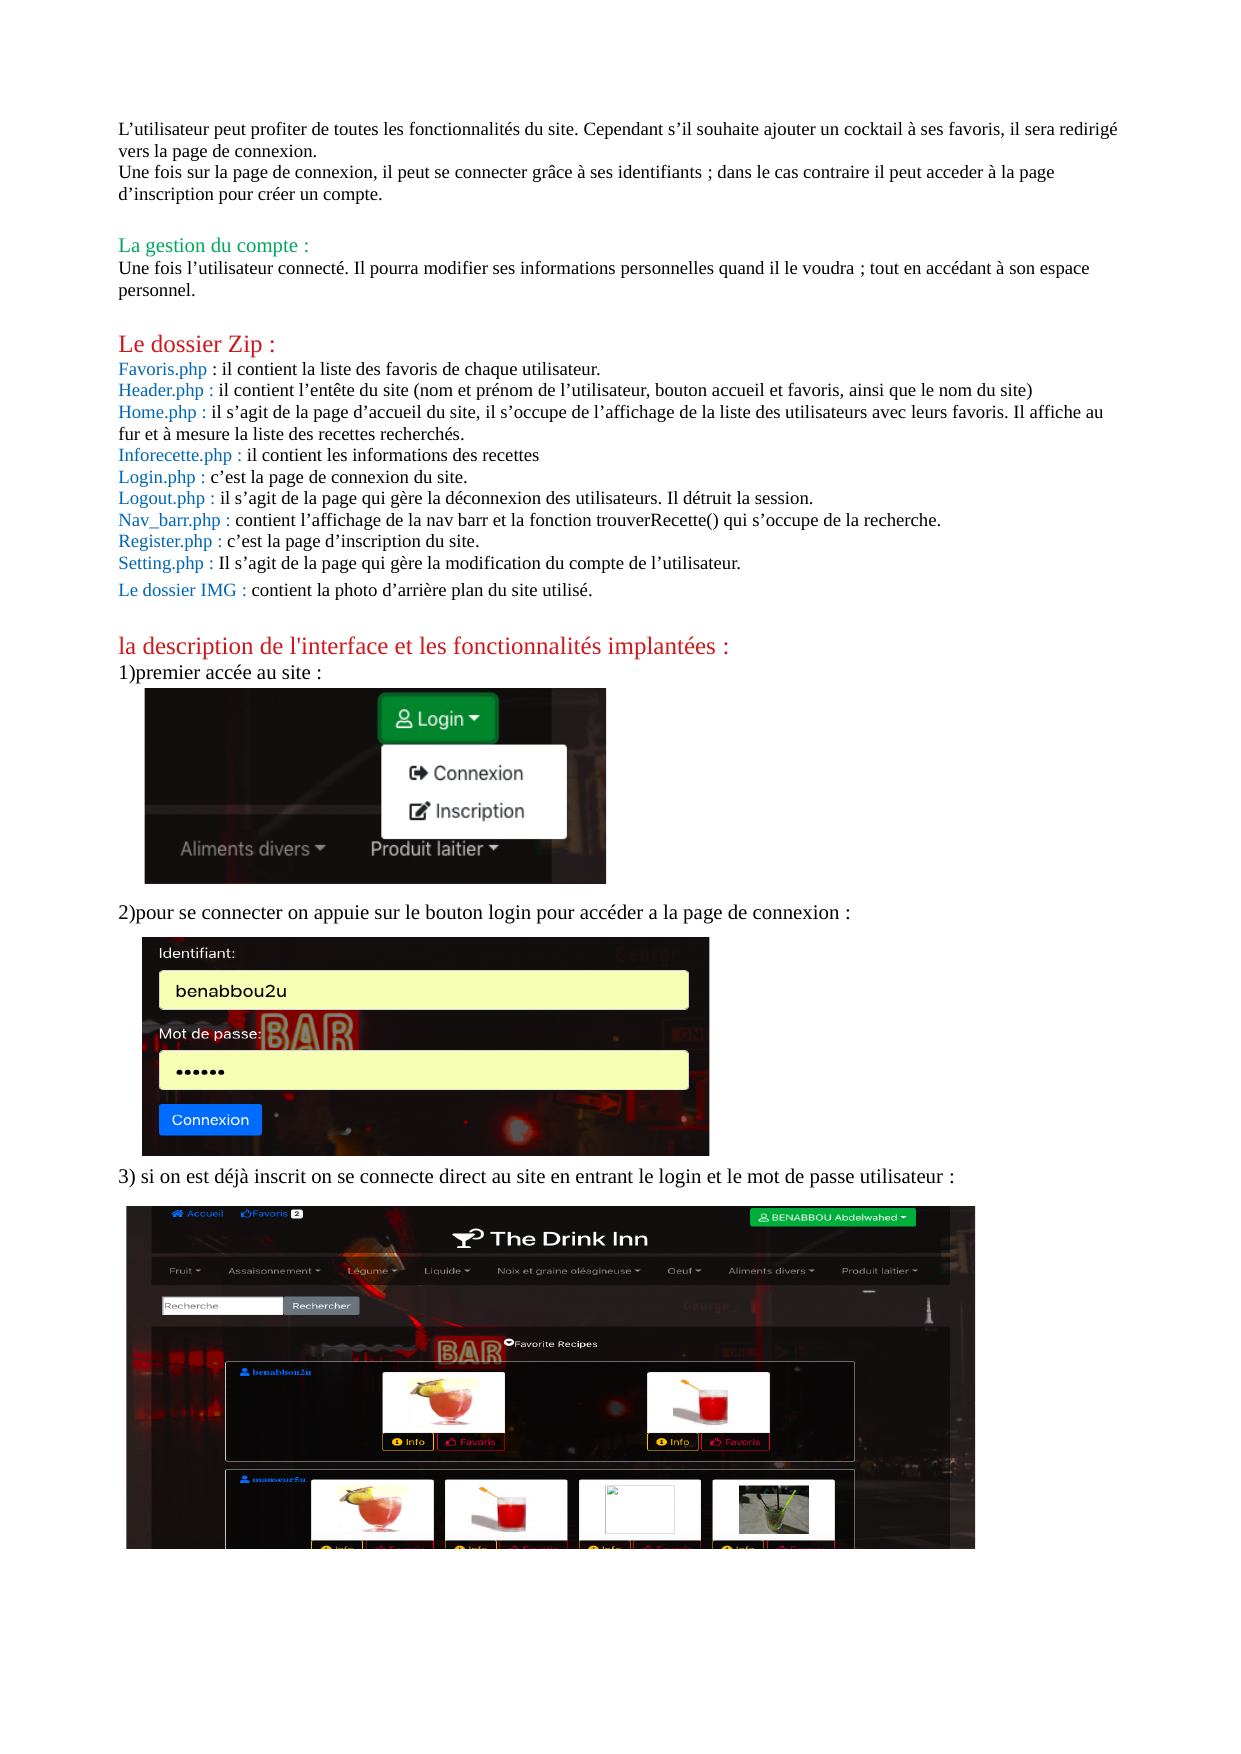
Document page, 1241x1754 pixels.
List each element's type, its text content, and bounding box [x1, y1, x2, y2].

text Logout.php : il s’agit de la page qui gère la déconnexion des utilisateurs. Il détruit la session. [118, 487, 1122, 509]
text Favoris.php : il contient la liste des favoris de chaque utilisateur. [118, 358, 1122, 379]
text Header.php : il contient l’entête du site (nom et prénom de l’utilisateur, bouton accueil et favoris, ainsi que le nom du site) [118, 379, 1122, 401]
text Une fois sur la page de connexion, il peut se connecter grâce à ses identifiants ; dans le cas contraire il peut acceder à la page d’inscription pour créer un compte. [118, 161, 1122, 204]
text Le dossier IMG : contient la photo d’arrière plan du site utilisé. [118, 573, 1122, 602]
text L’utilisateur peut profiter de toutes les fonctionnalités du site. Cependant s’il souhaite ajouter un cocktail à ses favoris, il sera redirigé vers la page de connexion. [118, 118, 1122, 161]
text Register.php : c’est la page d’inscription du site. [118, 530, 1122, 552]
text Le dossier Zip : [118, 329, 1122, 358]
text Une fois l’utilisateur connecté. Il pourra modifier ses informations personnelles quand il le voudra ; tout en accédant à son espace personnel. [118, 257, 1122, 300]
picture [144, 688, 607, 884]
text Login.php : c’est la page de connexion du site. [118, 466, 1122, 487]
text Home.php : il s’agit de la page d’accueil du site, il s’occupe de l’affichage de la liste des utilisateurs avec leurs favoris. Il affiche au fur et à mesure la liste des recettes recherchés. [118, 401, 1122, 444]
text 2)pour se connecter on appuie sur le bouton login pour accéder a la page de connexion : [118, 900, 1122, 924]
text Setting.php : Il s’agit de la page qui gère la modification du compte de l’utilisateur. [118, 552, 1122, 573]
text Nav_barr.php : contient l’affichage de la nav barr et la fonction trouverRecette() qui s’occupe de la recherche. [118, 509, 1122, 530]
text La gestion du compte : [118, 233, 1122, 257]
text la description de l'interface et les fonctionnalités implantées : [118, 631, 1122, 660]
text Inforecette.php : il contient les informations des recettes [118, 444, 1122, 466]
text 1)premier accée au site : [118, 660, 1122, 684]
picture [126, 1206, 976, 1549]
picture [142, 937, 710, 1156]
text 3) si on est déjà inscrit on se connecte direct au site en entrant le login et le mot de passe utilisateur : [118, 1164, 1122, 1188]
